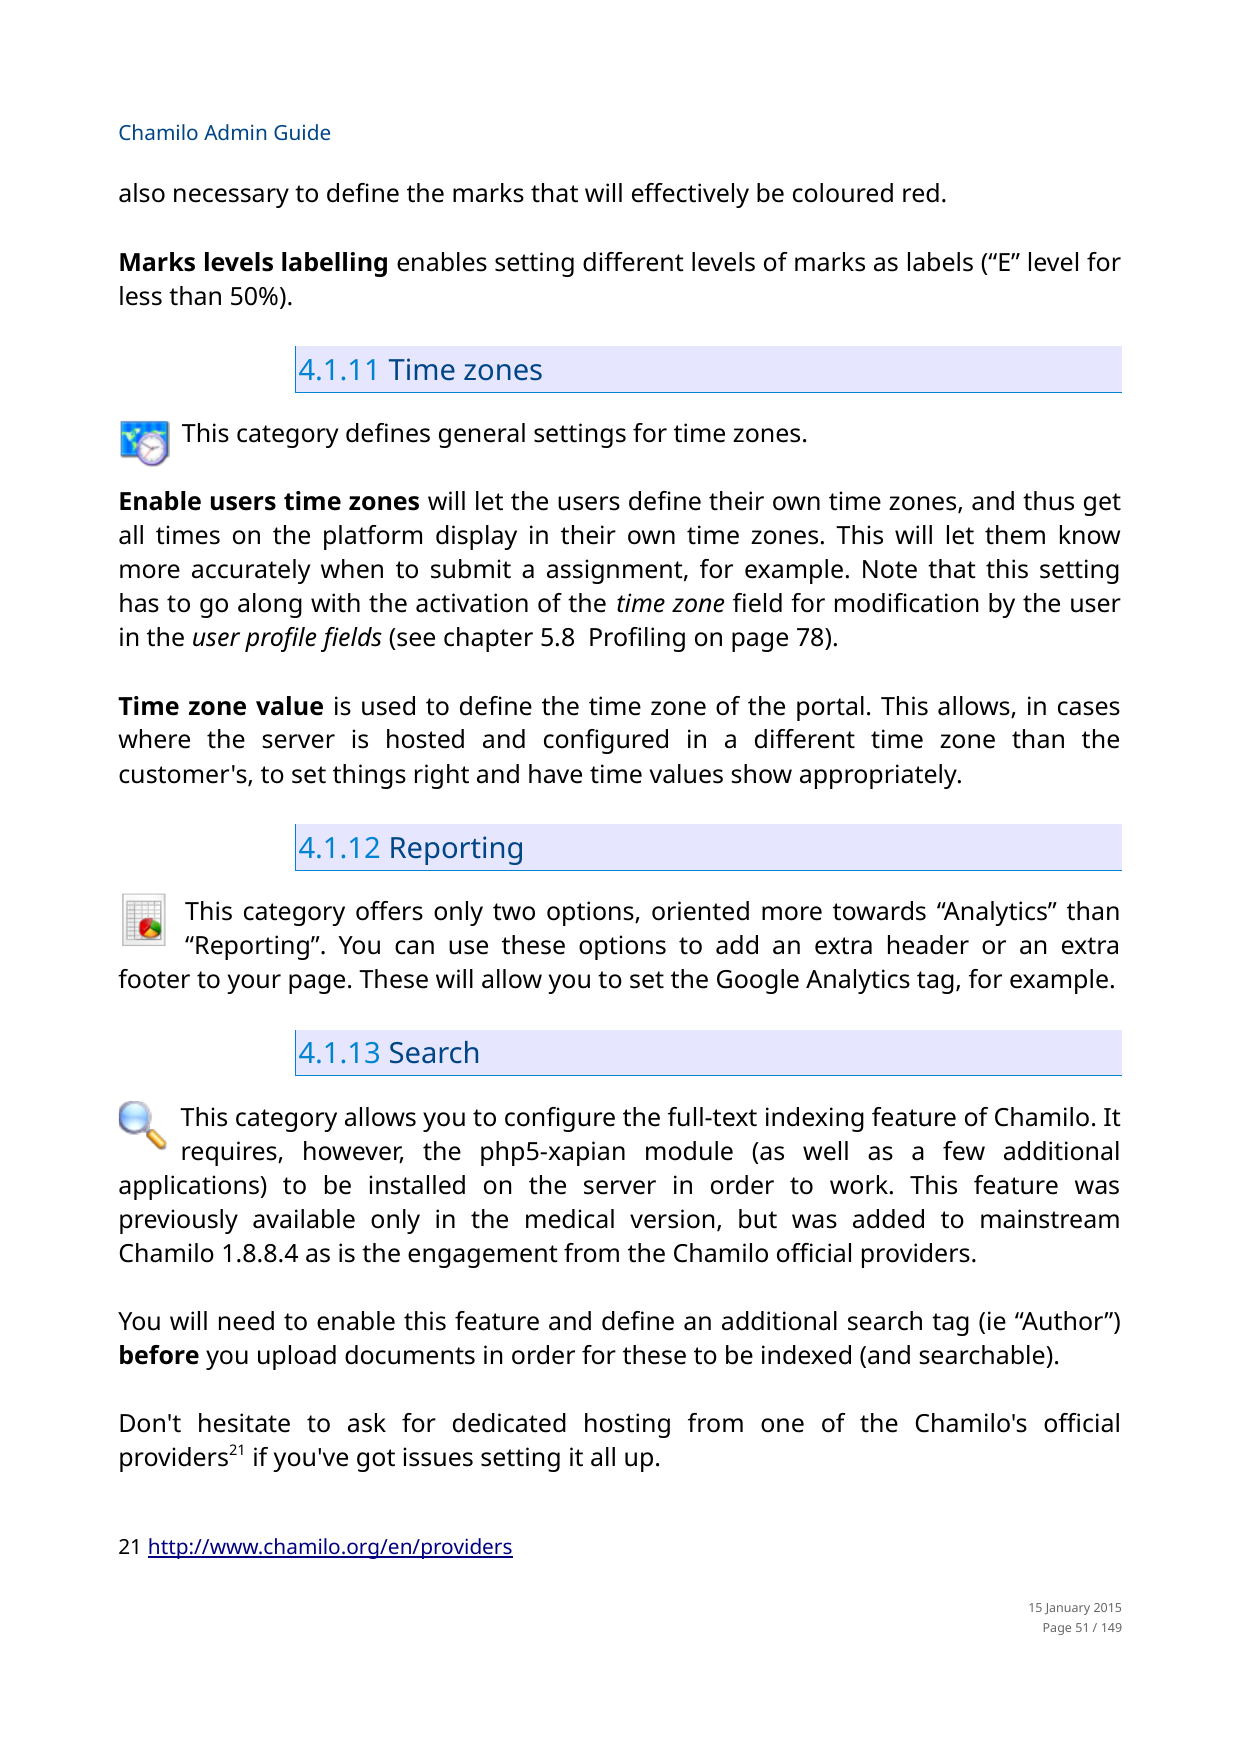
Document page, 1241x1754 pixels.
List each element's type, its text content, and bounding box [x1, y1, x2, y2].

text You will need to enable this feature and define an additional search tag (ie “Author”) before you upload documents in order for these to be indexed (and searchable). [118, 1303, 1122, 1372]
picture [114, 891, 174, 950]
text Time zone value is used to define the time zone of the portal. This allows, in cases where the server is hosted and configured in a different time zone than the customer's, to set things right and have time values show appropriately. [118, 688, 1122, 790]
text Don't hesitate to ask for dedicated hosting from one of the Chamilo's official providers if you've got issues setting it all up. [118, 1406, 1122, 1474]
text This category offers only two options, oriented more towards “Analytics” than “Reporting”. You can use these options to add an extra header or an extra footer to your page. These will allow you to set the Google Analytics tag, for example. [118, 894, 1122, 996]
text http://www.chamilo.org/en/providers [118, 1532, 1122, 1561]
text Marks levels labelling enables setting different levels of marks as labels (“E” level for less than 50%). [118, 244, 1122, 312]
picture [118, 1101, 169, 1152]
subtitle Reporting [296, 824, 1122, 870]
text This category allows you to configure the full-text indexing feature of Chamilo. It requires, however, the php5-xapian module (as well as a few additional applications) to be installed on the server in order to work. This feature was previously available only in the medical version, but was added to mainstream Chamilo 1.8.8.4 as is the engagement from the Chamilo official providers. [118, 1099, 1122, 1269]
text also necessary to define the marks that will effectively be coloured red. [118, 176, 1122, 210]
text This category defines general settings for time zones. [118, 416, 1122, 450]
subtitle Time zones [296, 346, 1122, 392]
text Enable users time zones will let the users define their own time zones, and thus get all times on the platform display in their own time zones. This will let them know more accurately when to submit a assignment, for example. Note that this setting has to go along with the activation of the time zone field for modification by the user in the user profile fields (see chapter 5.8 Profiling on page 67). [118, 484, 1122, 654]
subtitle Search [296, 1030, 1122, 1075]
picture [119, 418, 170, 469]
